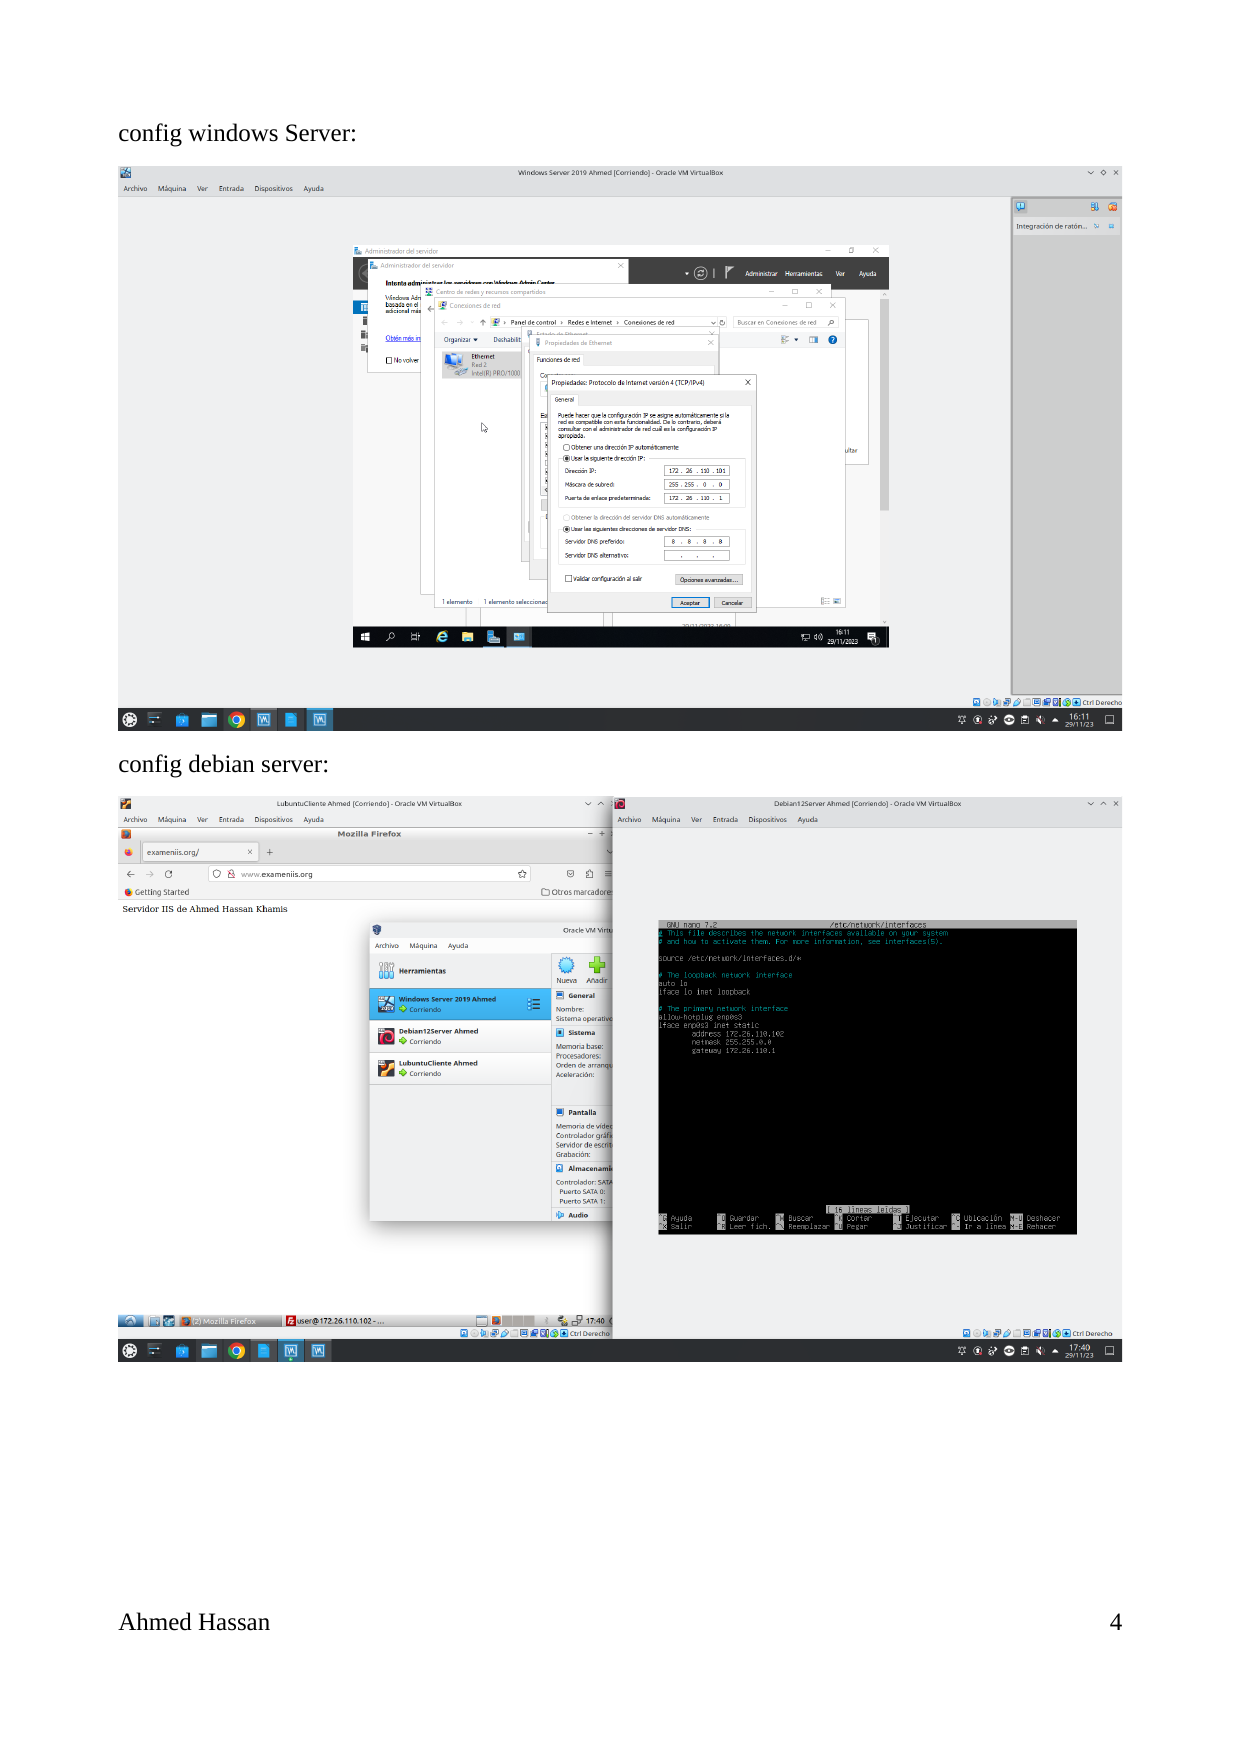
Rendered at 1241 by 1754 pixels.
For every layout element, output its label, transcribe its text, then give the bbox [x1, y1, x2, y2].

text config debian server: [118, 749, 1122, 778]
picture [118, 796, 1123, 1362]
text config windows Server: [118, 118, 1122, 147]
picture [118, 165, 1123, 731]
